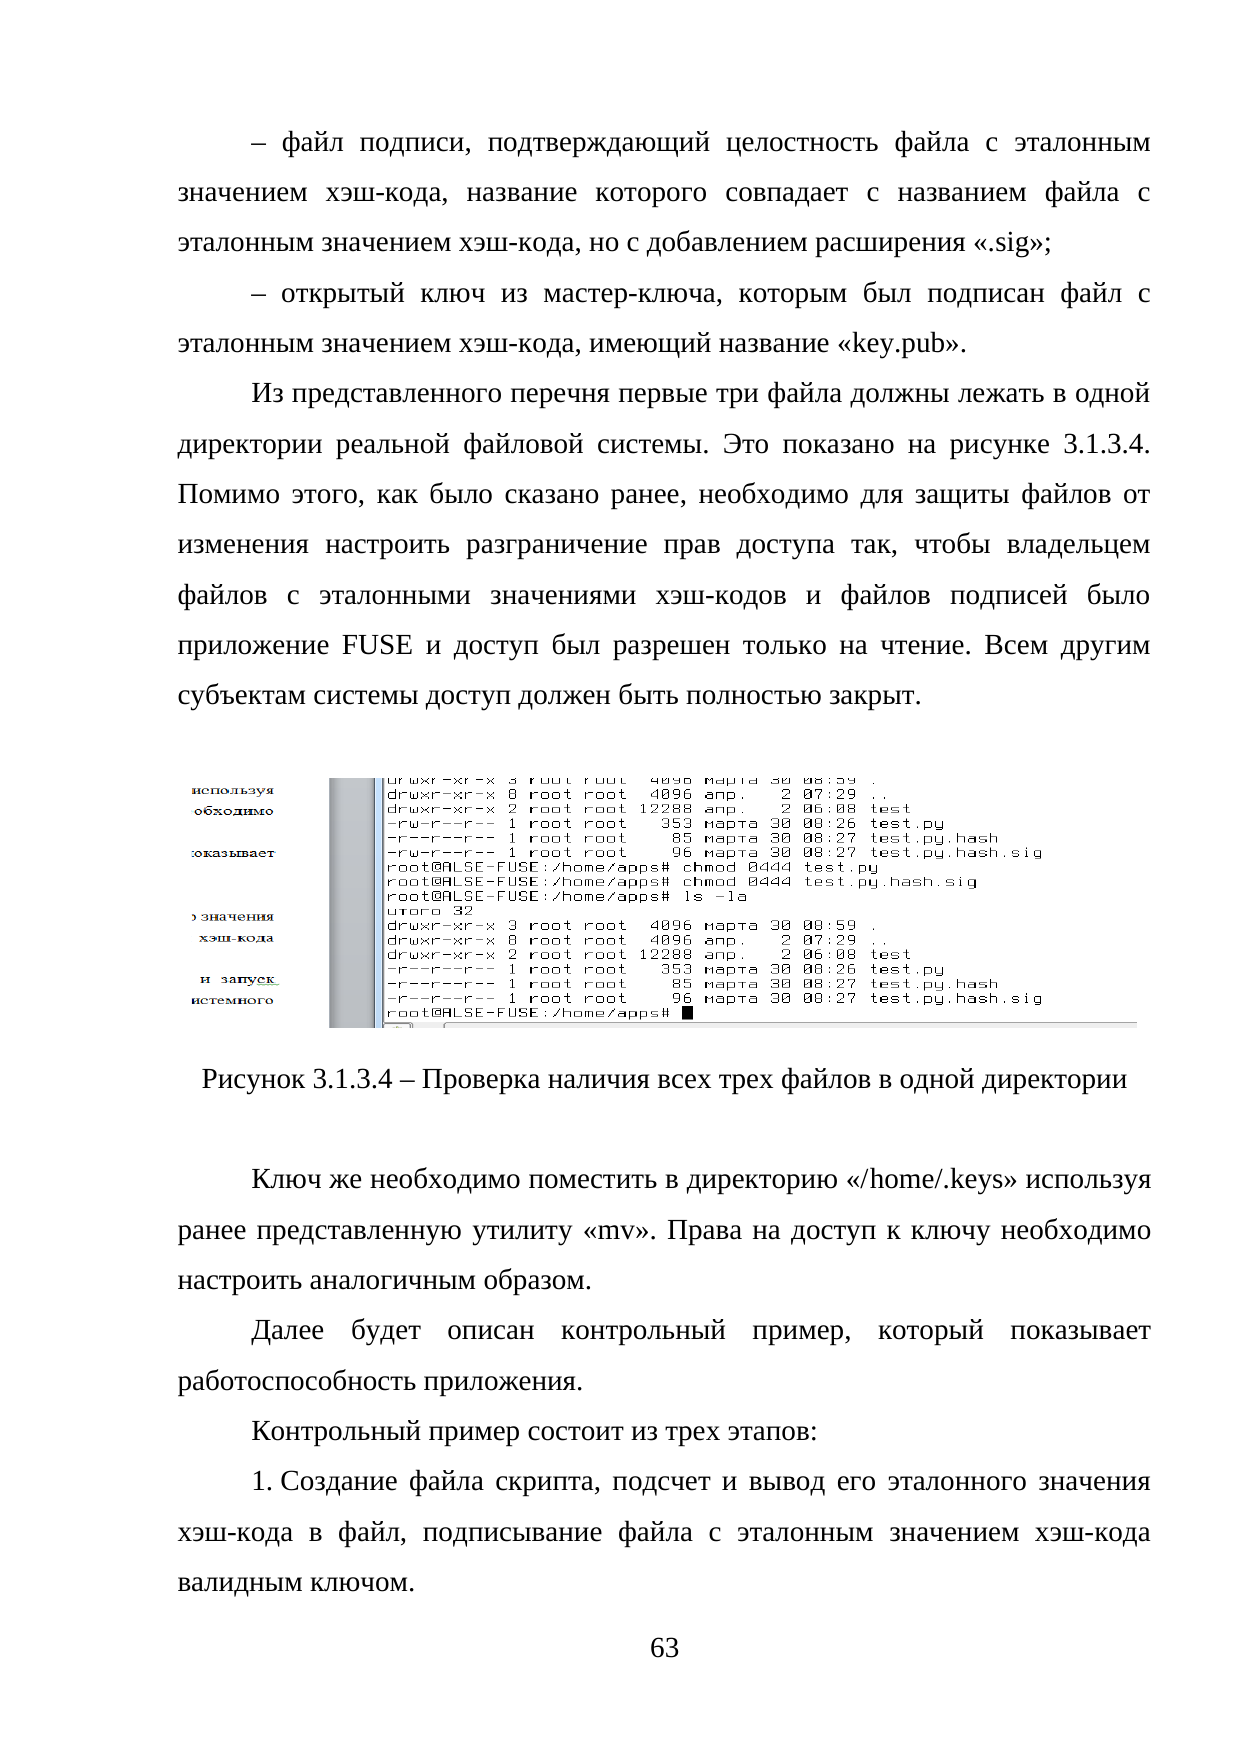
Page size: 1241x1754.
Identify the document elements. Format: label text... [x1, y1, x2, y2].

text Из представленного перечня первые три файла должны лежать в одной директории реальной файловой системы. Это показано на рисунке 3.1.3.4. Помимо этого, как было сказано ранее, необходимо для защиты файлов от изменения настроить разграничение прав доступа так, чтобы владельцем файлов с эталонными значениями хэш-кодов и файлов подписей было приложение FUSE и доступ был разрешен только на чтение. Всем другим субъектам системы доступ должен быть полностью закрыт. [177, 376, 1152, 711]
list Создание файла скрипта, подсчет и вывод его эталонного значения хэш-кода в файл, подписывание файла с эталонным значением хэш-кода валидным ключом. [177, 1463, 1152, 1598]
text – файл подписи, подтверждающий целостность файла с эталонным значением хэш-кода, название которого совпадает с названием файла с эталонным значением хэш-кода, но с добавлением расширения «.sig»; [177, 124, 1152, 258]
text Контрольный пример состоит из трех этапов: [177, 1413, 1152, 1447]
text Далее будет описан контрольный пример, который показывает работоспособность приложения. [177, 1312, 1152, 1396]
picture [541, 888, 1137, 1028]
text Ключ же необходимо поместить в директорию «/home/.keys» используя ранее представленную утилиту «mv». Права на доступ к ключу необходимо настроить аналогичным образом. [177, 1162, 1152, 1296]
text Рисунок 3.1.3.4 – Проверка наличия всех трех файлов в одной директории [177, 1061, 1152, 1094]
text – открытый ключ из мастер-ключа, которым был подписан файл с эталонным значением хэш-кода, имеющий название «key.pub». [177, 275, 1152, 359]
